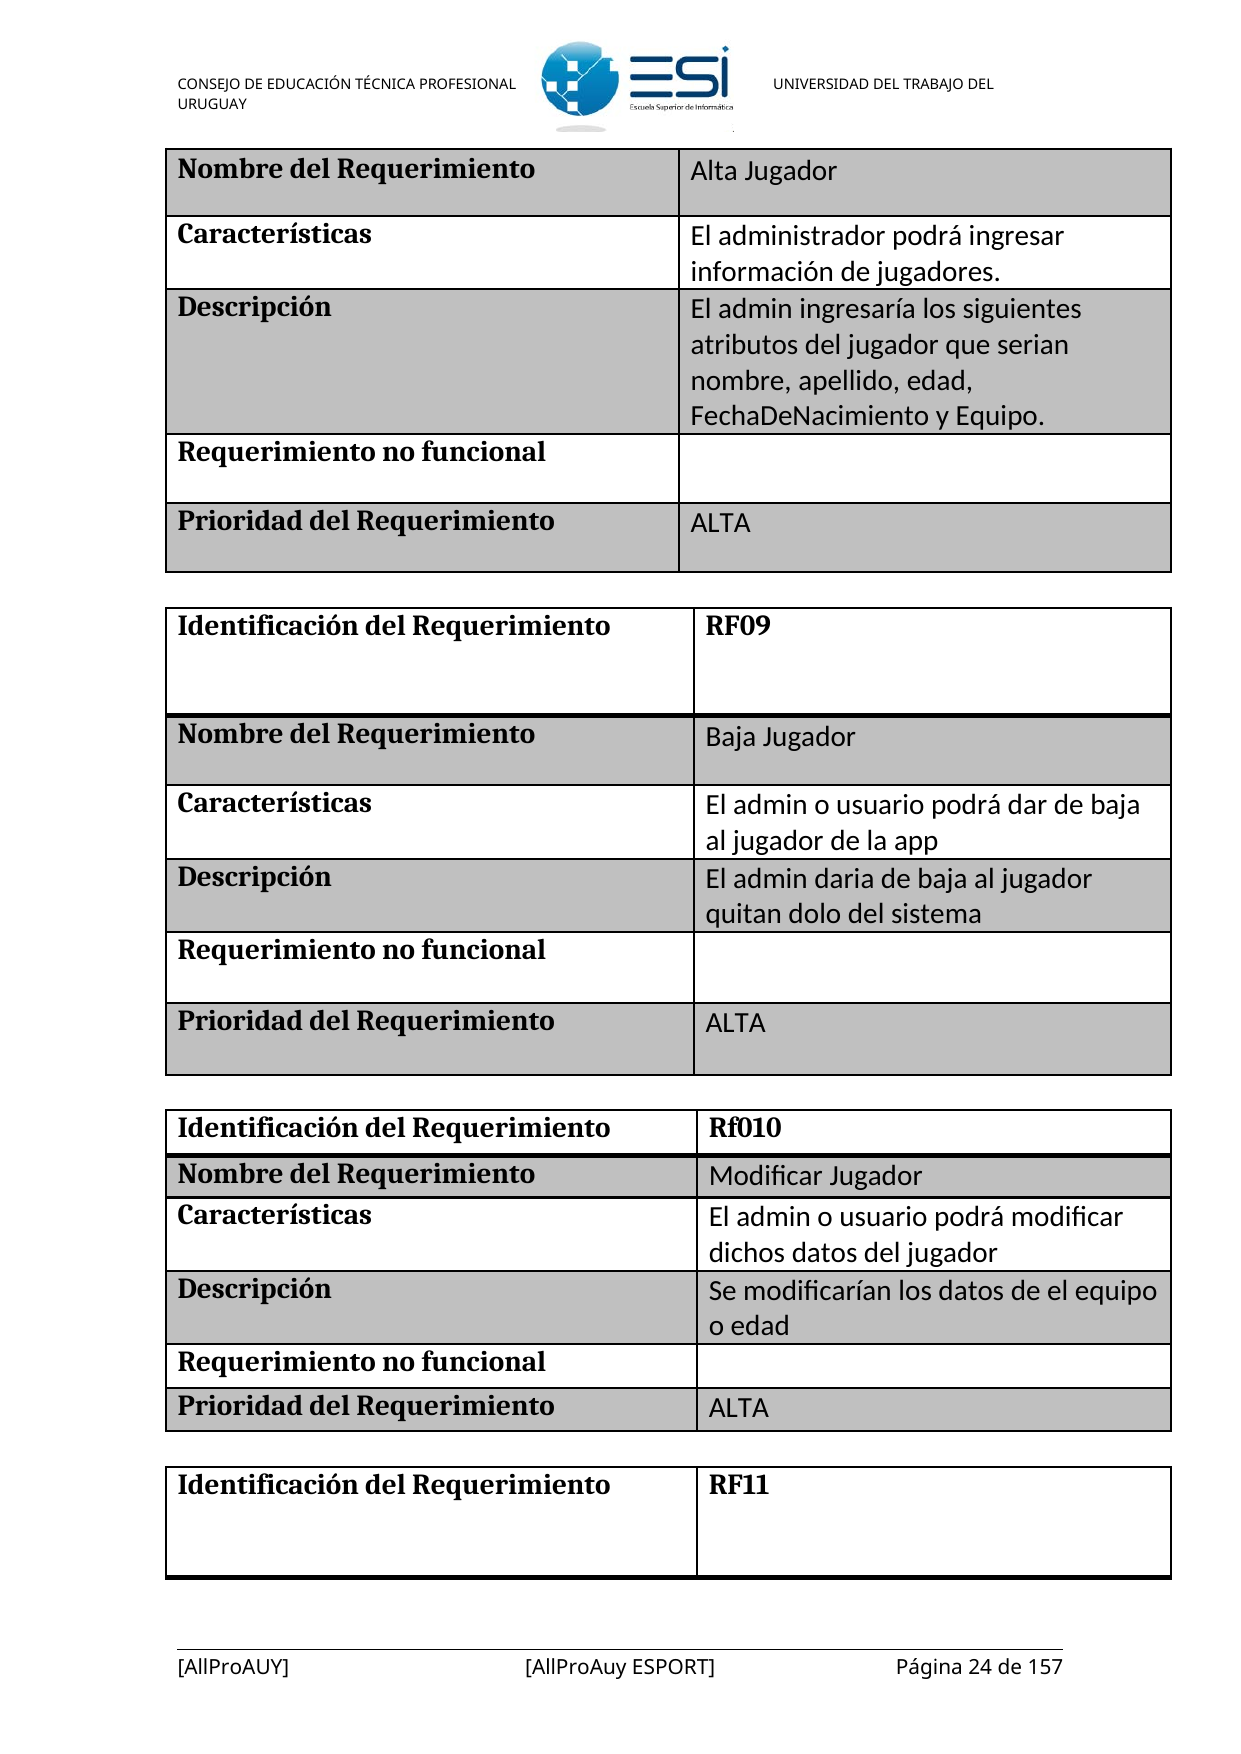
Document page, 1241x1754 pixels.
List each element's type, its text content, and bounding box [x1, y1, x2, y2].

table_cell [698, 1345, 1170, 1387]
table_cell Requerimiento no funcional [167, 933, 693, 1002]
table_header Rf010 [698, 1111, 1170, 1153]
table_cell Alta Jugador [680, 150, 1170, 215]
table_header RF09 [695, 609, 1170, 713]
table_cell Baja Jugador [695, 718, 1170, 784]
table_cell Nombre del Requerimiento [167, 1158, 696, 1196]
table_cell El administrador podrá ingresar información de jugadores. [680, 217, 1170, 288]
table_cell Requerimiento no funcional [167, 1345, 696, 1387]
table_cell El admin daria de baja al jugador quitan dolo del sistema [695, 860, 1170, 931]
table_cell [680, 435, 1170, 502]
table_cell Nombre del Requerimiento [167, 150, 678, 215]
table_cell Características [167, 217, 678, 288]
picture [534, 39, 734, 132]
table_cell El admin o usuario podrá modificar dichos datos del jugador [698, 1199, 1170, 1270]
table_cell El admin o usuario podrá dar de baja al jugador de la app [695, 786, 1170, 858]
table_cell Prioridad del Requerimiento [167, 1004, 693, 1074]
table_cell Descripción [167, 860, 693, 931]
table_header RF11 [698, 1468, 1170, 1575]
table_cell Nombre del Requerimiento [167, 718, 693, 784]
table_cell ALTA [680, 504, 1170, 571]
table_cell Modificar Jugador [698, 1158, 1170, 1196]
table_header Identificación del Requerimiento [167, 609, 693, 713]
table_cell [695, 933, 1170, 1002]
table_cell El admin ingresaría los siguientes atributos del jugador que serian nombre, apellido, edad, FechaDeNacimiento y Equipo. [680, 290, 1170, 433]
table_cell Características [167, 786, 693, 858]
table_cell Requerimiento no funcional [167, 435, 678, 502]
table_cell Descripción [167, 290, 678, 433]
table_header Identificación del Requerimiento [167, 1111, 696, 1153]
table_cell Descripción [167, 1272, 696, 1343]
table_cell Características [167, 1199, 696, 1270]
table_cell Prioridad del Requerimiento [167, 504, 678, 571]
table_cell ALTA [698, 1389, 1170, 1430]
table_cell ALTA [695, 1004, 1170, 1074]
table_header Identificación del Requerimiento [167, 1468, 696, 1575]
table_cell Se modificarían los datos de el equipo o edad [698, 1272, 1170, 1343]
table_cell Prioridad del Requerimiento [167, 1389, 696, 1430]
